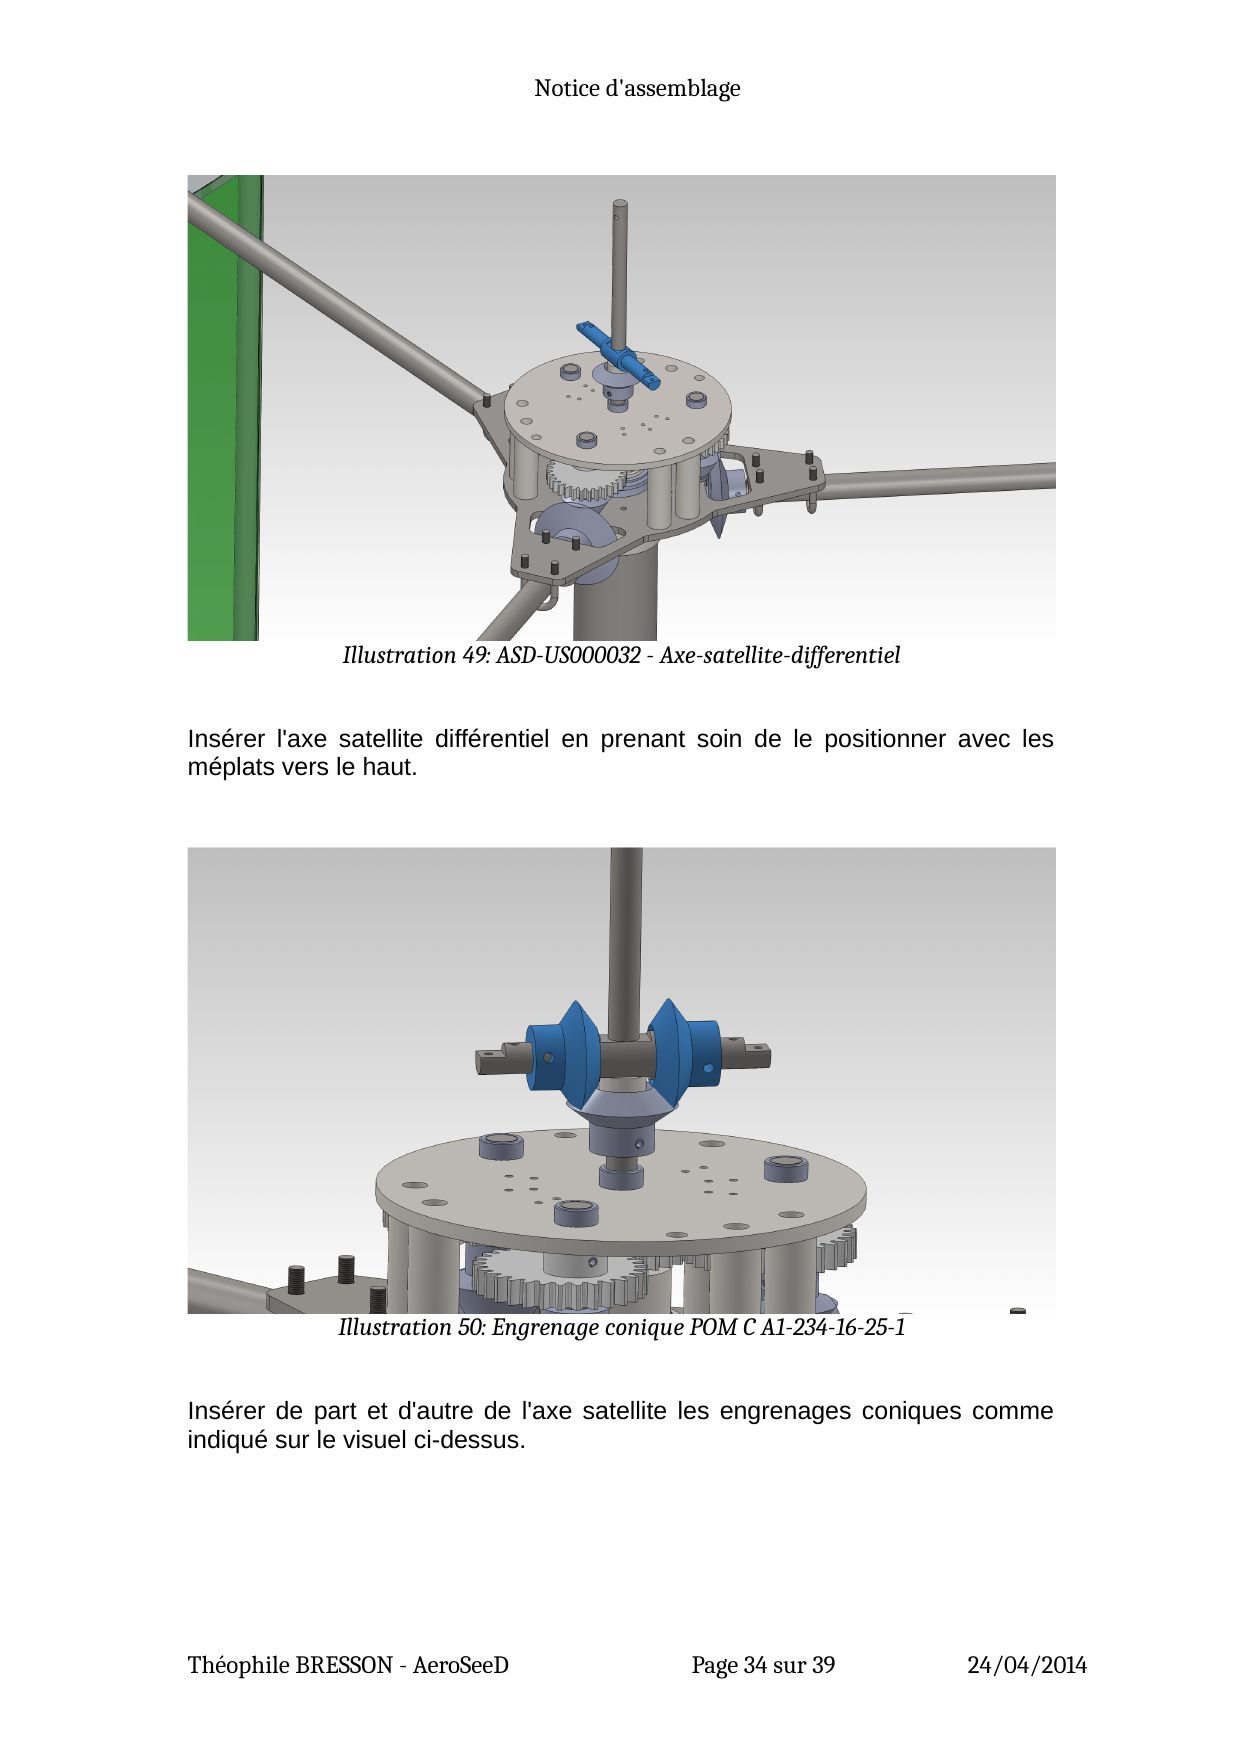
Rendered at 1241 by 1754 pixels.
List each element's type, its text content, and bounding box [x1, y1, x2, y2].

text Illustration 50: Engrenage conique POM C A1-234-16-25-1 [187, 1314, 1056, 1342]
text Insérer de part et d'autre de l'axe satellite les engrenages coniques comme indiqué sur le visuel ci-dessus. [187, 1396, 1056, 1453]
picture [187, 175, 1056, 641]
text Insérer l'axe satellite différentiel en prenant soin de le positionner avec les méplats vers le haut. [187, 723, 1056, 781]
picture [187, 847, 1056, 1314]
text Illustration 49: ASD-US000032 - Axe-satellite-differentiel [187, 641, 1056, 670]
